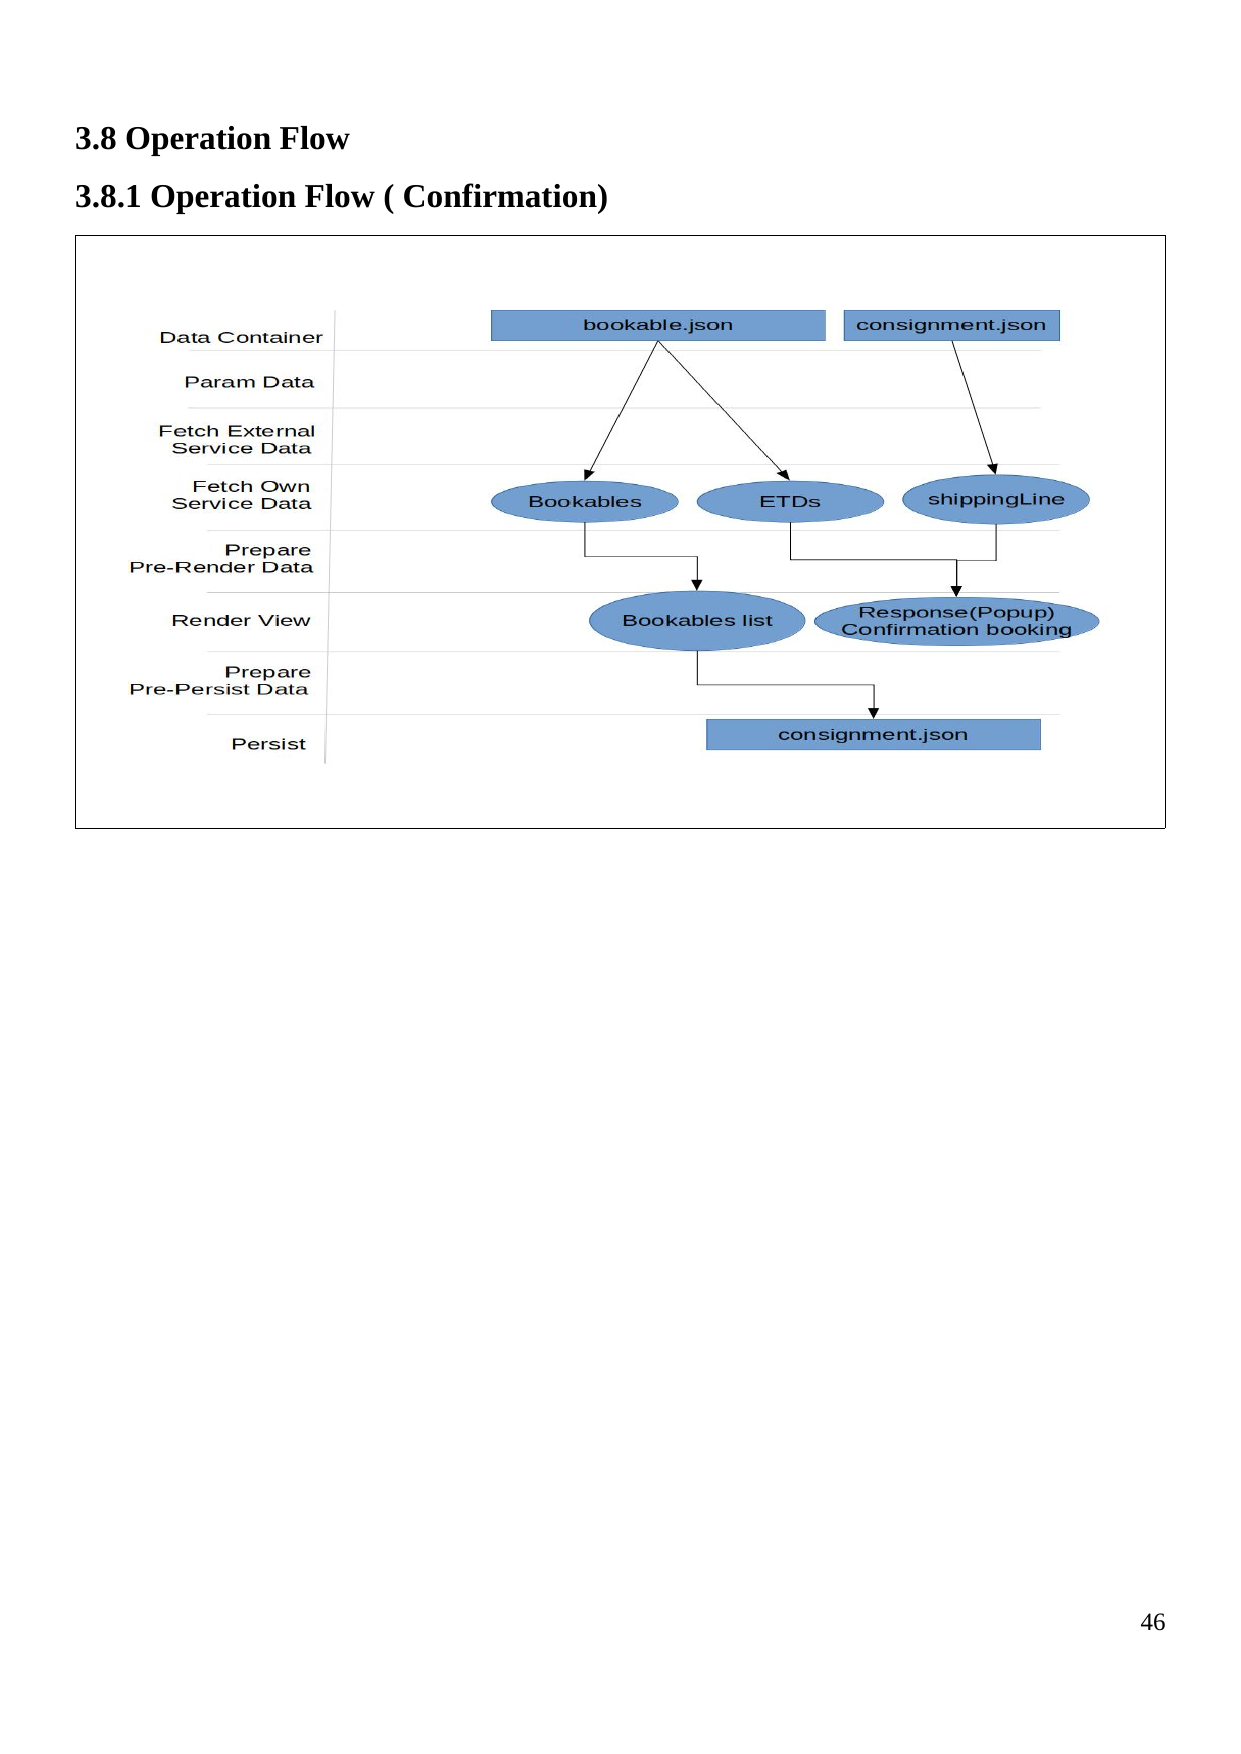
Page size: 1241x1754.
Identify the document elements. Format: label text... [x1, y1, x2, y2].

picture [80, 279, 1160, 784]
table_header [76, 236, 1165, 828]
text 3.8.1 Operation Flow ( Confirmation) [75, 177, 1165, 215]
text 3.8 Operation Flow [75, 118, 1165, 156]
